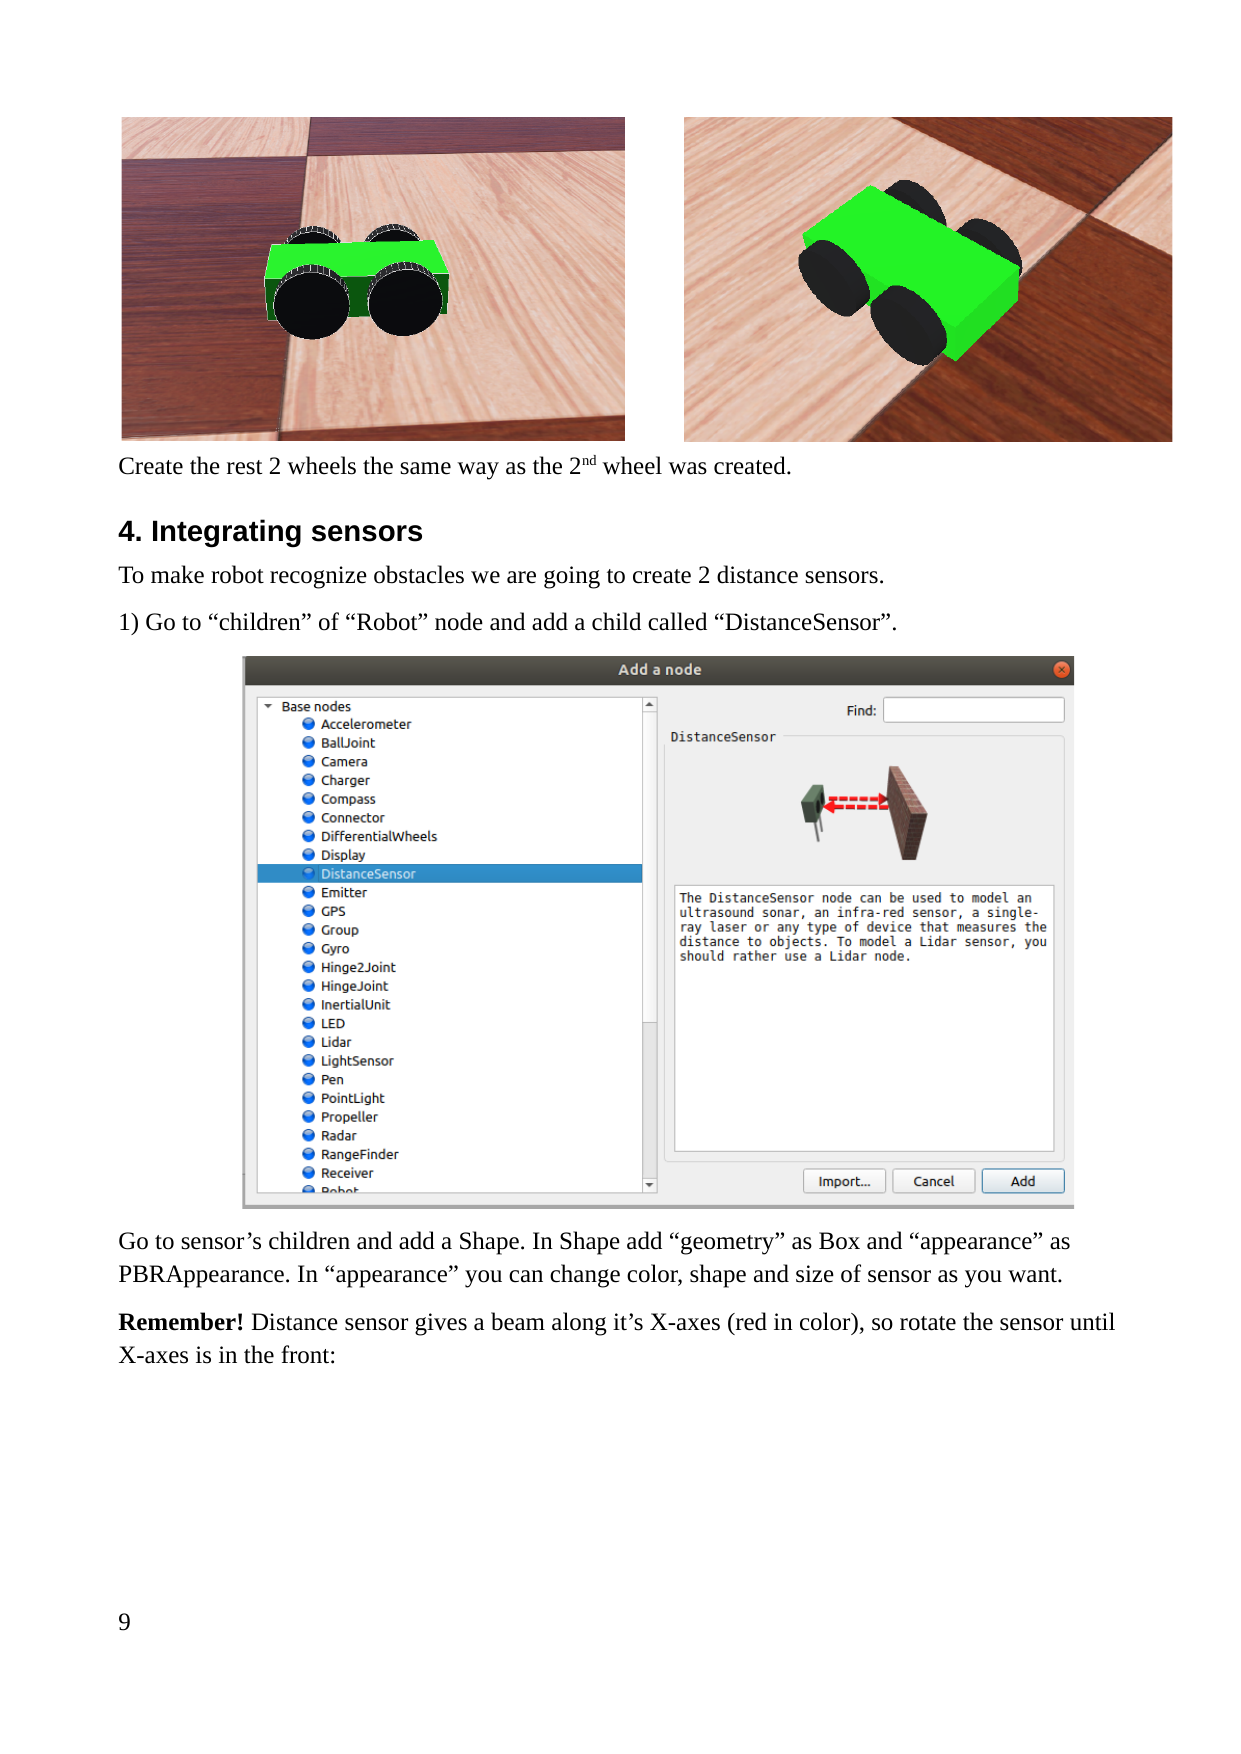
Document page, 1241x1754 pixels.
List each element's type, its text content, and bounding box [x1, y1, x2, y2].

text To make robot recognize obstacles we are going to create 2 distance sensors. [118, 560, 1122, 588]
subtitle 4. Integrating sensors [118, 513, 1122, 547]
picture [684, 117, 1173, 442]
picture [242, 656, 1075, 1209]
text Create the rest 2 wheels the same way as the 2nd wheel was created. [118, 451, 1122, 480]
text Go to sensor’s children and add a Shape. In Shape add “geometry” as Box and “appearance” as PBRAppearance. In “appearance” you can change color, shape and size of sensor as you want. [118, 1226, 1122, 1288]
picture [121, 117, 625, 441]
text 1) Go to “children” of “Robot” node and add a child called “DistanceSensor”. [118, 607, 1122, 636]
text Remember! Distance sensor gives a beam along it’s X-axes (red in color), so rotate the sensor until X-axes is in the front: [118, 1307, 1122, 1369]
